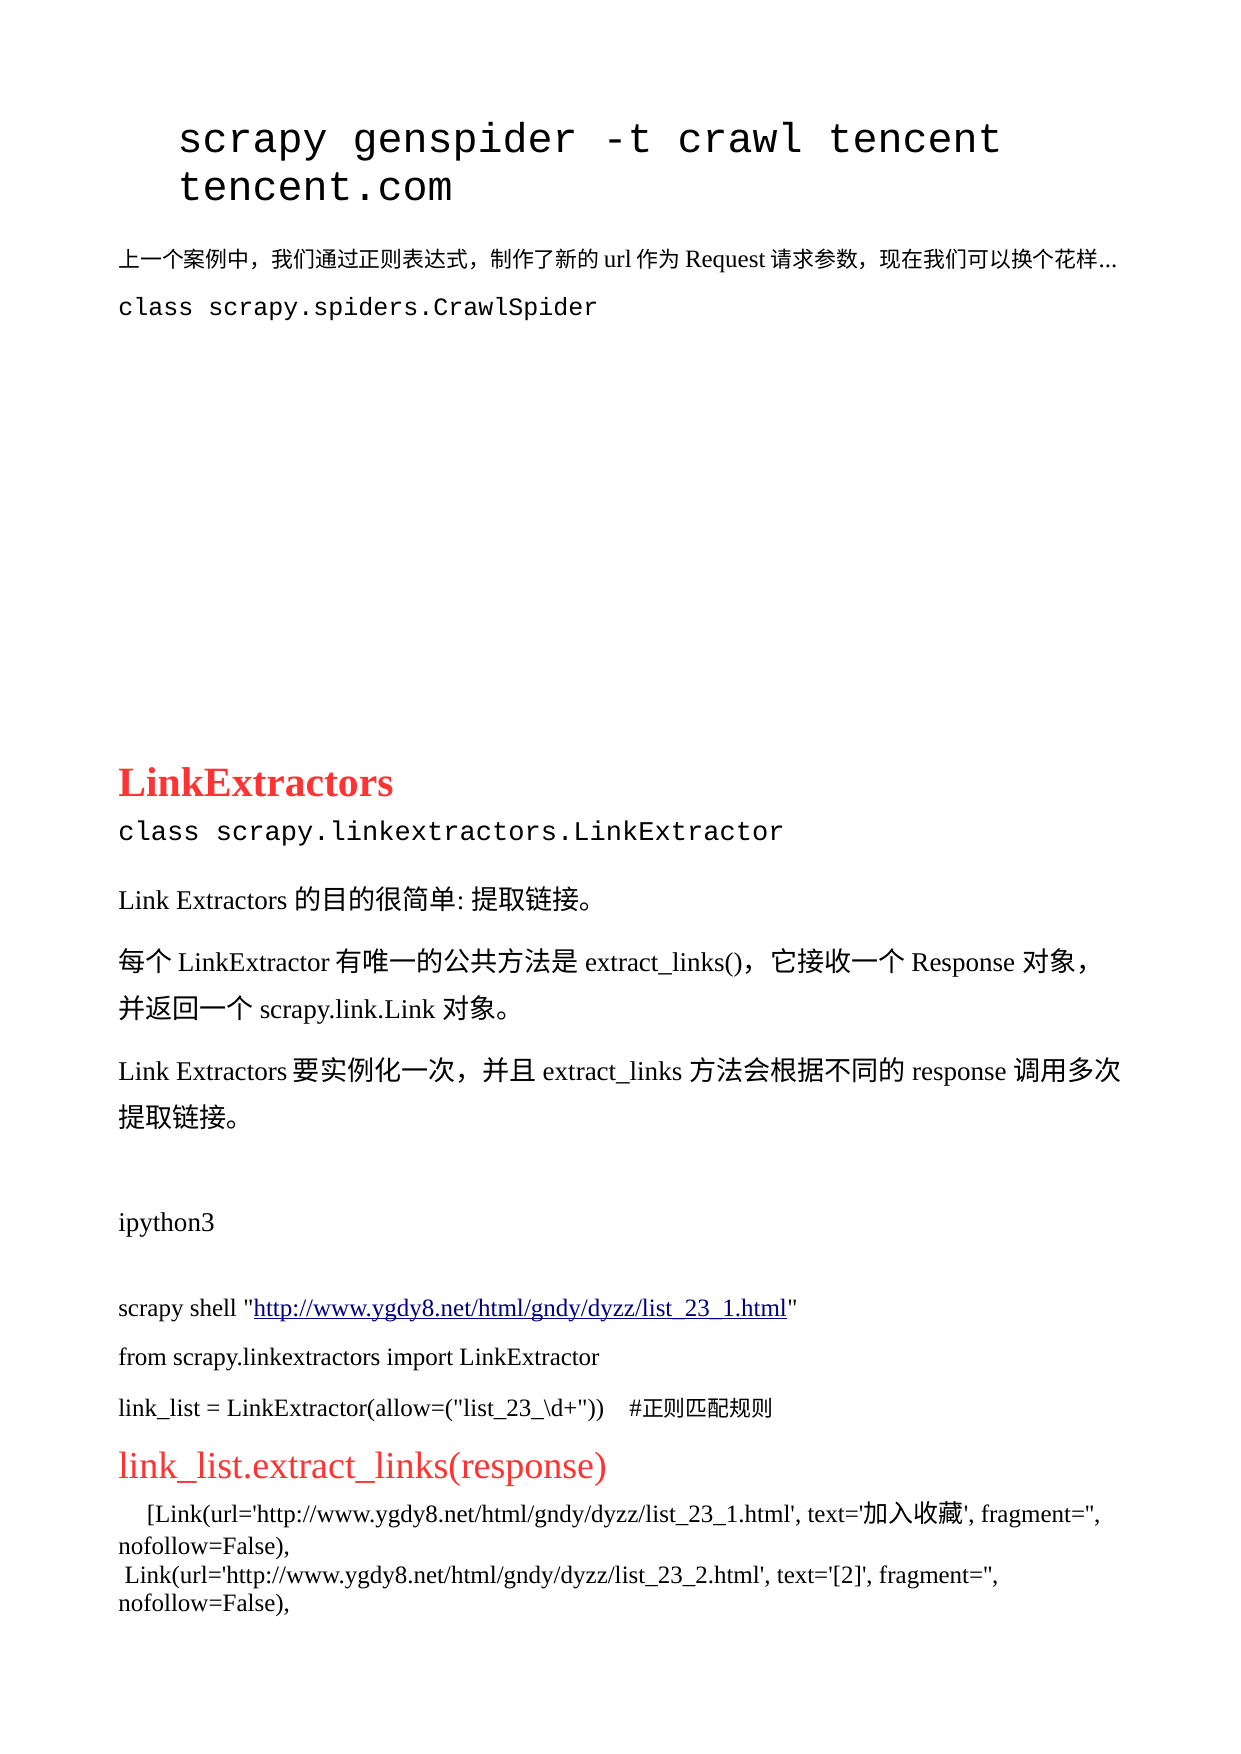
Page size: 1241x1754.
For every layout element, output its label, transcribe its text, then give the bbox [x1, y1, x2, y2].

text Link Extractors 的目的很简单: 提取链接｡ [118, 878, 1122, 917]
text link_list.extract_links(response) [118, 1443, 1122, 1487]
text 上一个案例中，我们通过正则表达式，制作了新的url作为Request请求参数，现在我们可以换个花样... [118, 242, 1122, 274]
text ipython3 [118, 1206, 1122, 1238]
text from scrapy.linkextractors import LinkExtractor [118, 1342, 1122, 1371]
text Link(url='http://www.ygdy8.net/html/gndy/dyzz/list_23_2.html', text='[2]', fragment='', nofollow=False), [118, 1560, 1122, 1617]
subtitle LinkExtractors [118, 758, 1122, 806]
text Link Extractors要实例化一次，并且 extract_links 方法会根据不同的 response 调用多次提取链接｡ [118, 1049, 1122, 1135]
text class scrapy.linkextractors.LinkExtractor [118, 818, 1122, 849]
text 每个LinkExtractor有唯一的公共方法是 extract_links()，它接收一个 Response 对象，并返回一个 scrapy.link.Link 对象。 [118, 940, 1122, 1026]
text scrapy genspider -t crawl tencent tencent.com [177, 118, 1063, 212]
text [Link(url='http://www.ygdy8.net/html/gndy/dyzz/list_23_1.html', text='加入收藏', fragment='', nofollow=False), [118, 1487, 1122, 1560]
text scrapy shell "http://www.ygdy8.net/html/gndy/dyzz/list_23_1.html" [118, 1258, 1122, 1322]
text class scrapy.spiders.CrawlSpider [118, 294, 1122, 323]
text link_list = LinkExtractor(allow=("list_23_\d+")) #正则匹配规则 [118, 1391, 1122, 1423]
